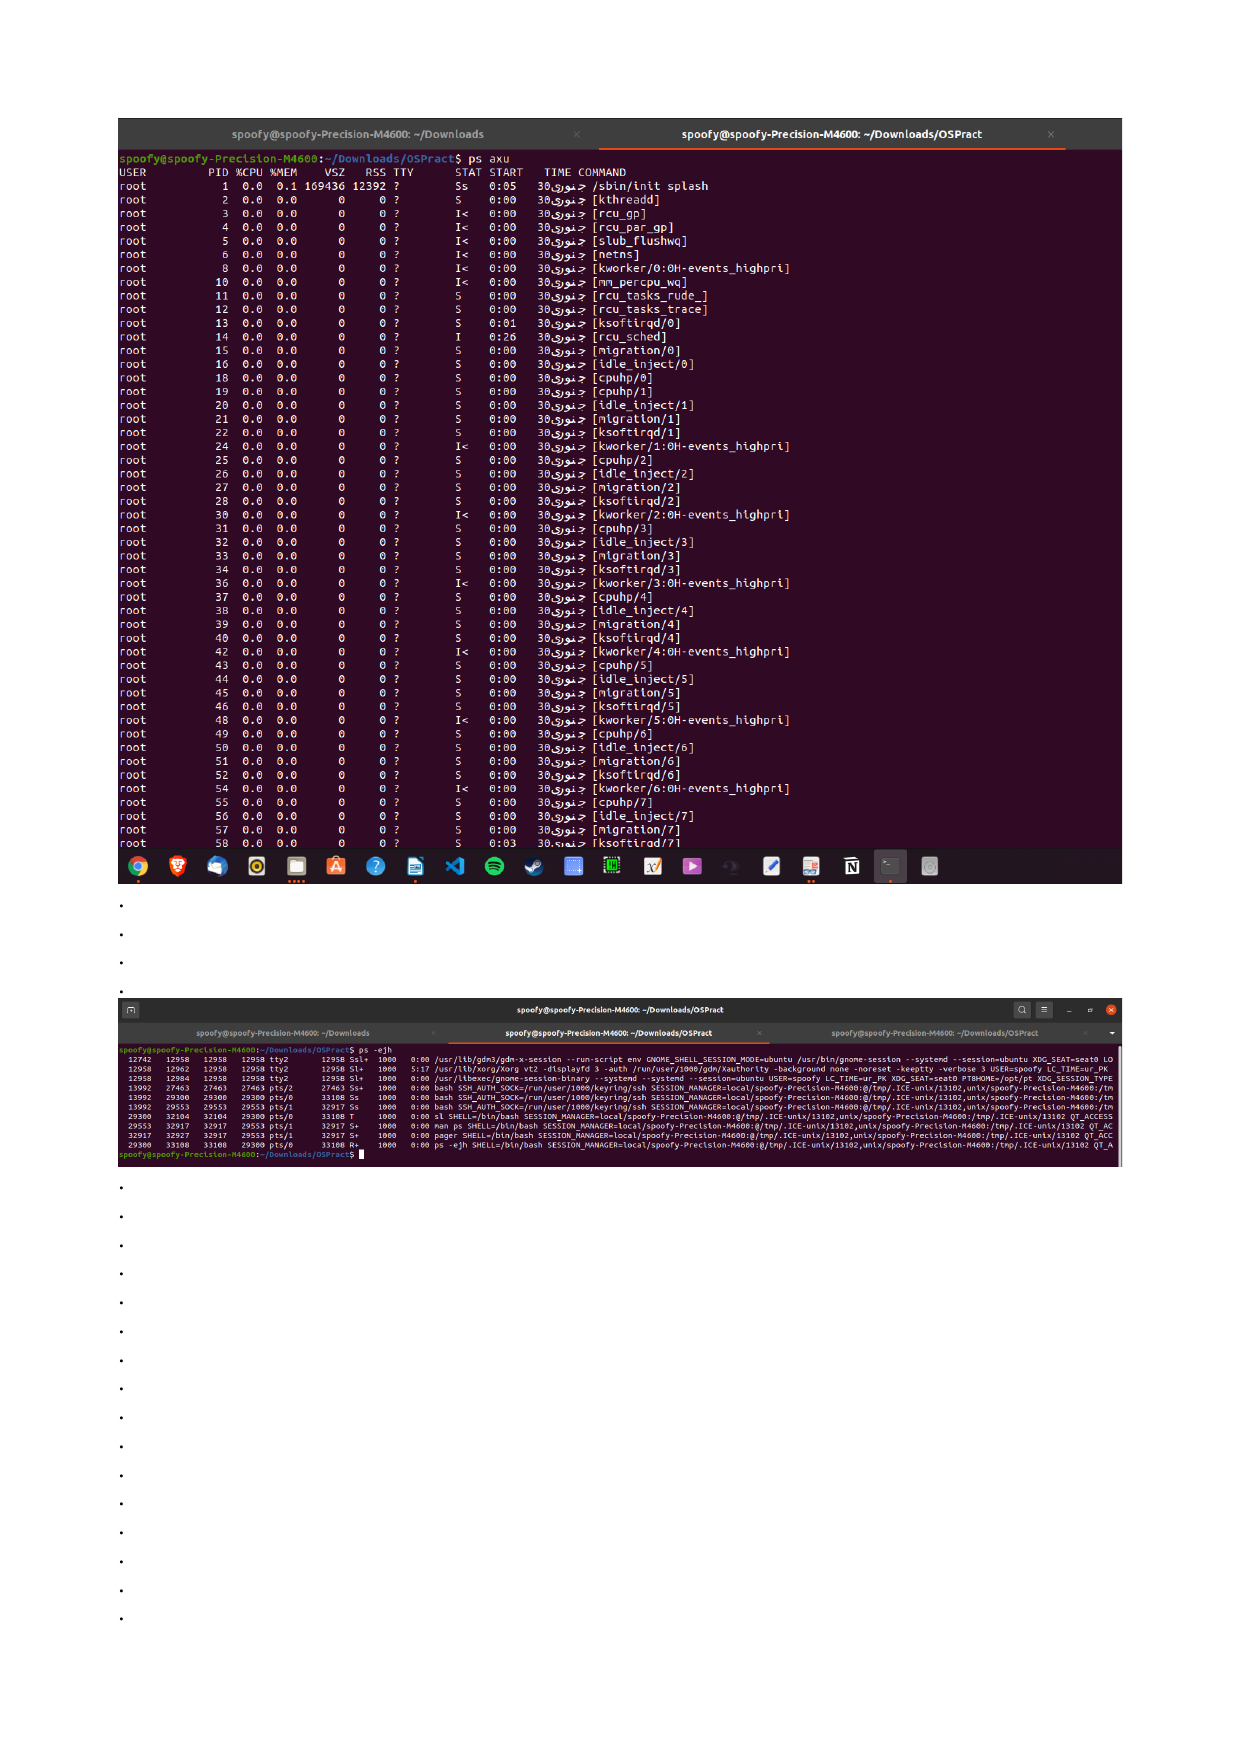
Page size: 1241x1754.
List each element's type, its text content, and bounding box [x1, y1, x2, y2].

text . [118, 1367, 1122, 1396]
picture [118, 998, 1123, 1167]
text . [118, 970, 1122, 998]
text . [118, 1167, 1122, 1195]
text . [118, 913, 1122, 941]
text . [118, 1281, 1122, 1310]
text . [118, 884, 1122, 913]
text . [118, 1511, 1122, 1540]
text . [118, 1454, 1122, 1482]
text . [118, 1597, 1122, 1626]
text . [118, 941, 1122, 970]
text . [118, 1396, 1122, 1425]
text . [118, 1252, 1122, 1281]
text . [118, 1224, 1122, 1252]
text . [118, 1310, 1122, 1339]
text . [118, 1425, 1122, 1454]
text . [118, 1195, 1122, 1224]
text . [118, 1569, 1122, 1597]
picture [118, 118, 1123, 884]
text . [118, 1482, 1122, 1511]
text . [118, 1540, 1122, 1569]
text . [118, 1339, 1122, 1367]
